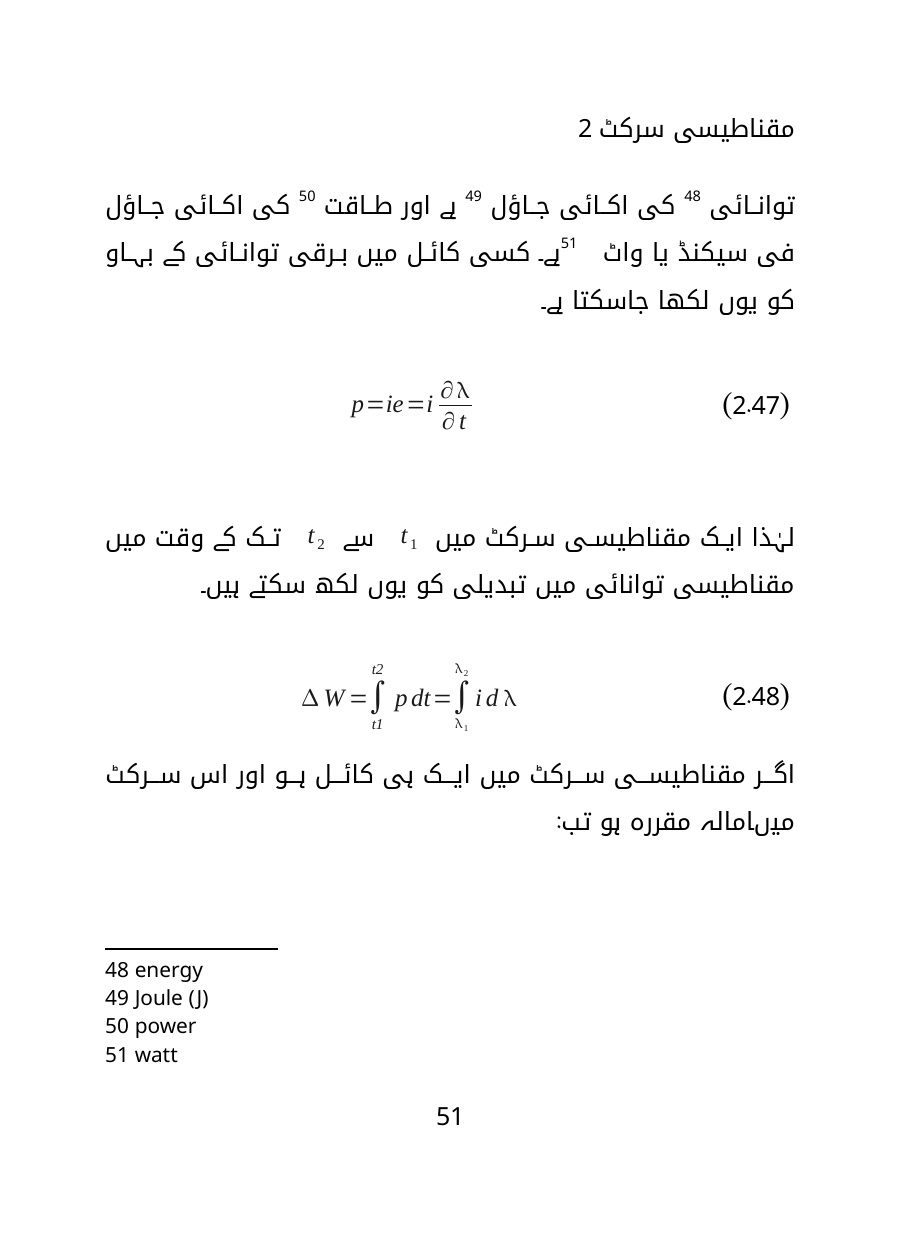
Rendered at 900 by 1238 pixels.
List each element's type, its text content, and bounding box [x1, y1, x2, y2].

text لہٰذا ایک مقناطیسی سرکٹ میں سے تک کے وقت میں مقناطیسی توانائی میں تبدیلی کو یوں لکھ سکتے ہیں۔ [105, 514, 795, 609]
text energy [105, 955, 795, 983]
text power [105, 1012, 795, 1040]
table_header (2.47) [707, 371, 795, 454]
text اگر مقناطیسی سرکٹ میں ایک ہی کائل ہو اور اس سرکٹ میںامالہ مقررہ ہو تب: [105, 751, 795, 846]
table_header (2.48) [706, 655, 795, 751]
text توانائی کی اکائی جاؤل ہے اور طاقت کی اکائی جاؤل فی سیکنڈ یا واٹ ہے۔ کسی کائل میں برقی توانائی کے بہاو کو یوں لکھا جاسکتا ہے۔ [105, 182, 795, 324]
table_header [105, 655, 706, 751]
text watt [105, 1040, 795, 1068]
table_header [105, 371, 707, 454]
text Joule (J) [105, 983, 795, 1012]
